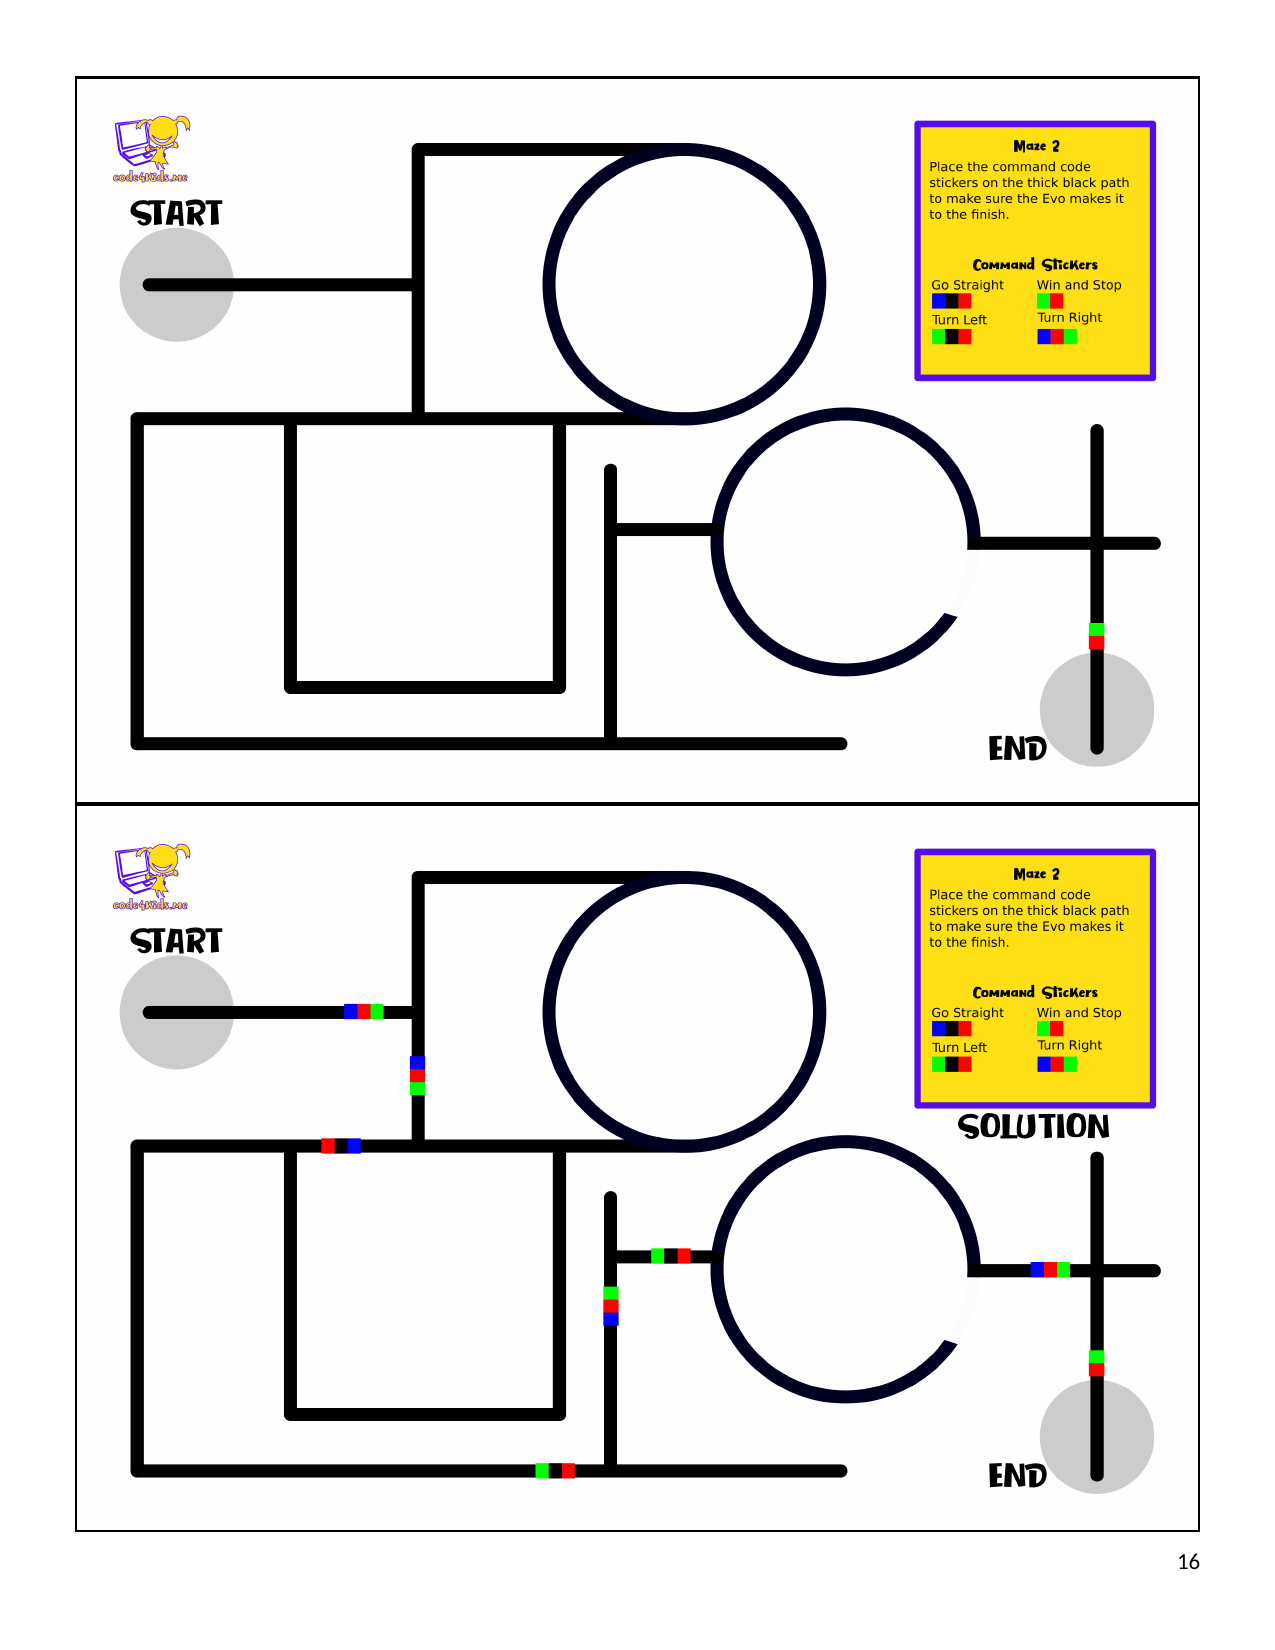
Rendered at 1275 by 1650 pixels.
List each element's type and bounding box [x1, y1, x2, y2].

picture [80, 809, 1195, 1527]
picture [80, 81, 1195, 800]
